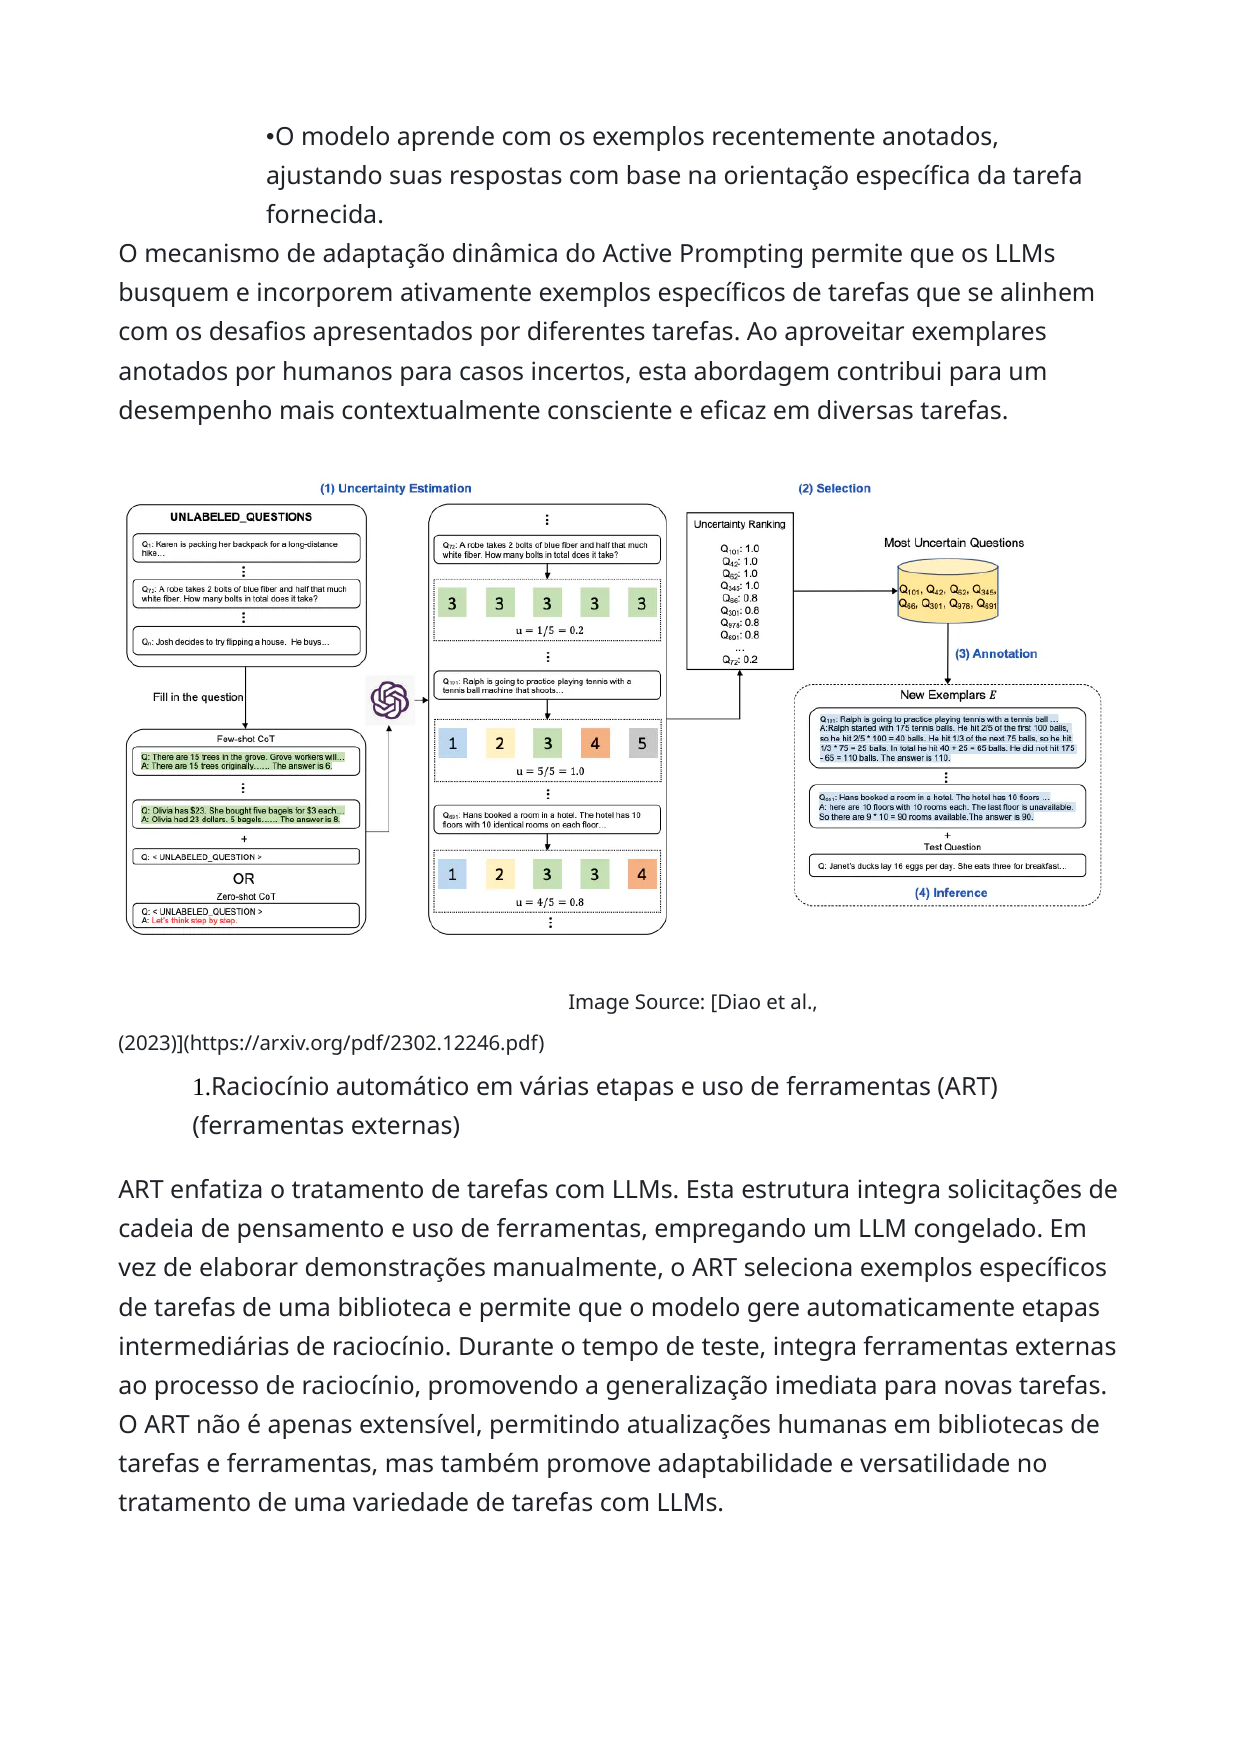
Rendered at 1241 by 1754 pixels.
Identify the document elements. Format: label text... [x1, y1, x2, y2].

picture [118, 456, 1115, 959]
text Image Source: [Diao et al., (2023)](https://arxiv.org/pdf/2302.12246.pdf) [118, 988, 1122, 1056]
list O modelo aprende com os exemplos recentemente anotados, ajustando suas respostas com base na orientação específica da tarefa fornecida. [118, 118, 1122, 231]
text O mecanismo de adaptação dinâmica do Active Prompting permite que os LLMs busquem e incorporem ativamente exemplos específicos de tarefas que se alinhem com os desafios apresentados por diferentes tarefas. Ao aproveitar exemplares anotados por humanos para casos incertos, esta abordagem contribui para um desempenho mais contextualmente consciente e eficaz em diversas tarefas. [118, 236, 1122, 426]
text ART enfatiza o tratamento de tarefas com LLMs. Esta estrutura integra solicitações de cadeia de pensamento e uso de ferramentas, empregando um LLM congelado. Em vez de elaborar demonstrações manualmente, o ART seleciona exemplos específicos de tarefas de uma biblioteca e permite que o modelo gere automaticamente etapas intermediárias de raciocínio. Durante o tempo de teste, integra ferramentas externas ao processo de raciocínio, promovendo a generalização imediata para novas tarefas. O ART não é apenas extensível, permitindo atualizações humanas em bibliotecas de tarefas e ferramentas, mas também promove adaptabilidade e versatilidade no tratamento de uma variedade de tarefas com LLMs. [118, 1172, 1122, 1519]
list Raciocínio automático em várias etapas e uso de ferramentas (ART) (ferramentas externas) [118, 1068, 1122, 1142]
